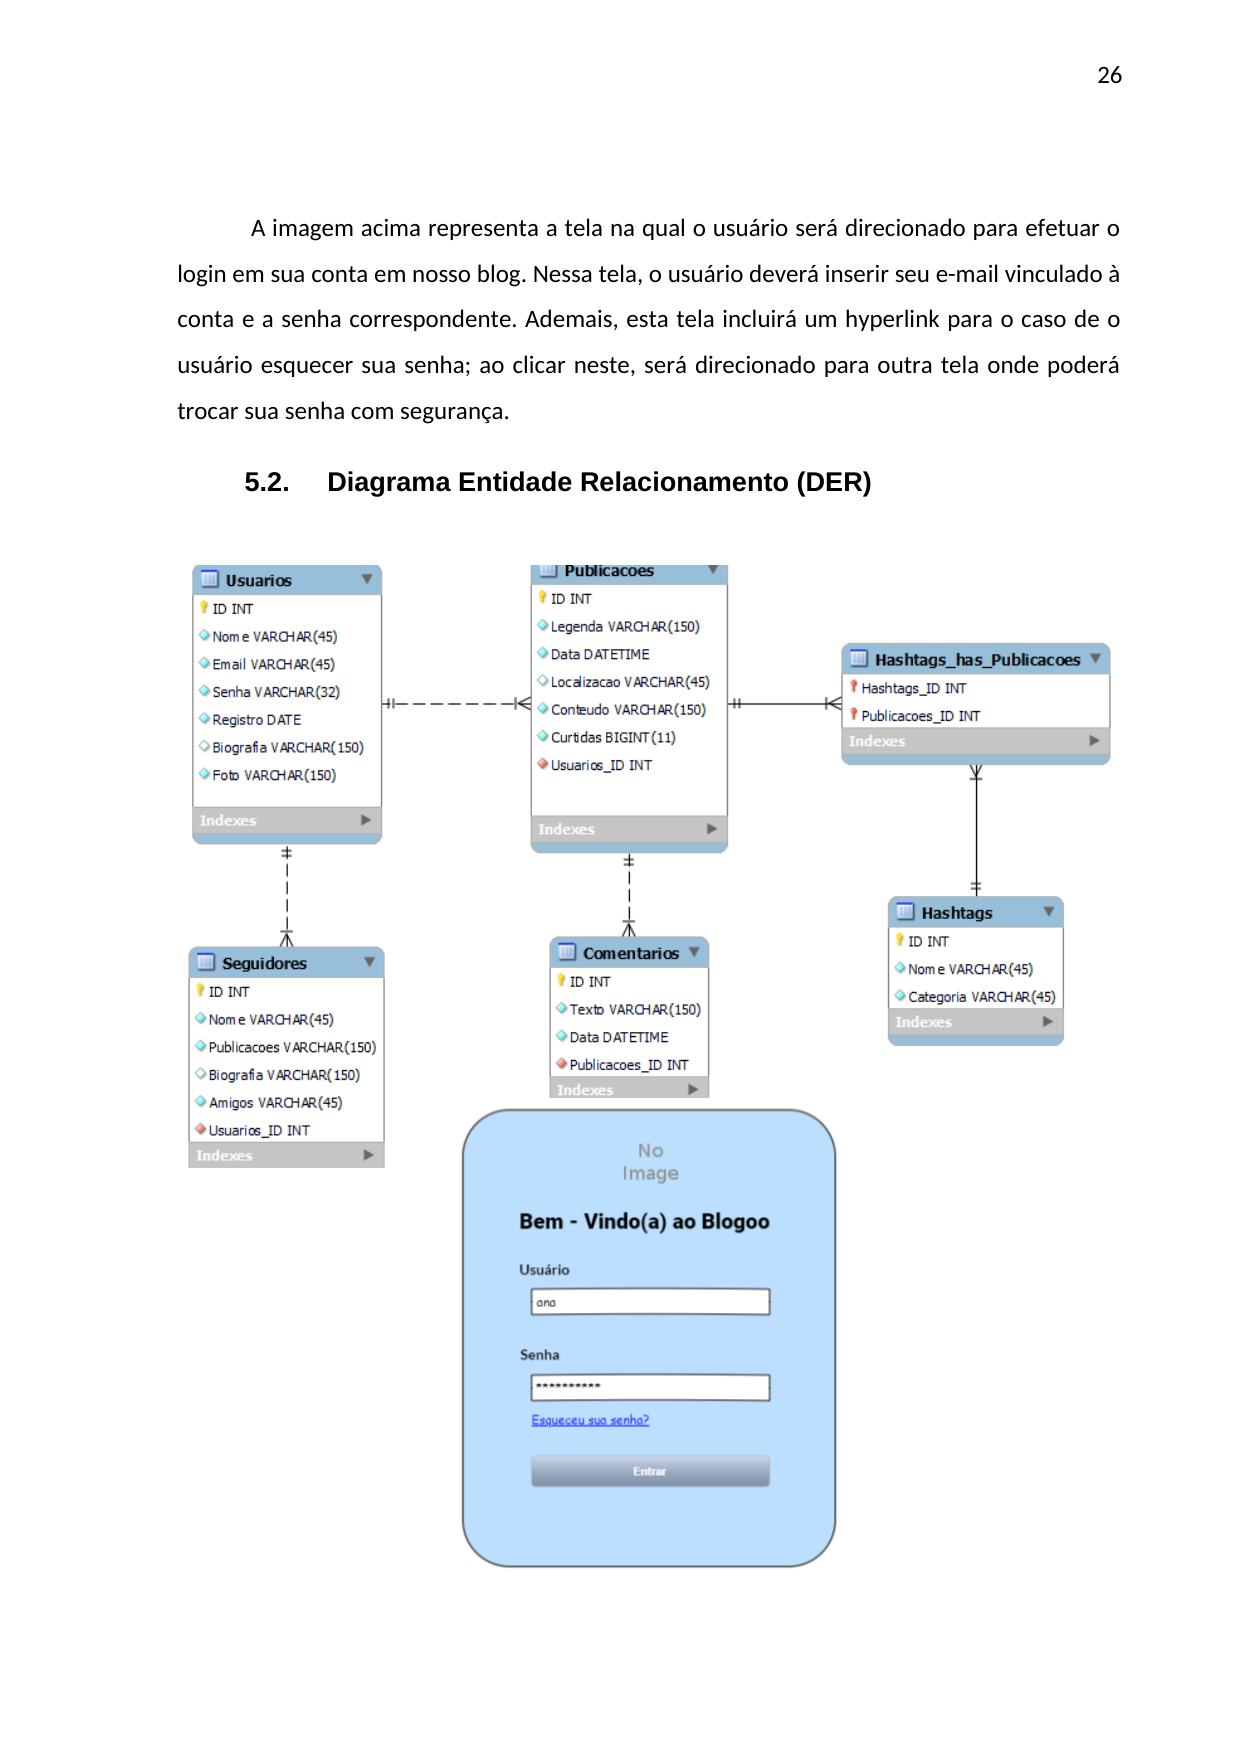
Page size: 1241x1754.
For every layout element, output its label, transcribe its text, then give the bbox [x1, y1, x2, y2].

text A imagem acima representa a tela na qual o usuário será direcionado para efetuar o login em sua conta em nosso blog. Nessa tela, o usuário deverá inserir seu e-mail vinculado à conta e a senha correspondente. Ademais, esta tela incluirá um hyperlink para o caso de o usuário esquecer sua senha; ao clicar neste, será direcionado para outra tela onde poderá trocar sua senha com segurança. [177, 212, 1122, 426]
subtitle Diagrama Entidade Relacionamento (DER) [289, 466, 1122, 497]
picture [176, 565, 1122, 1572]
